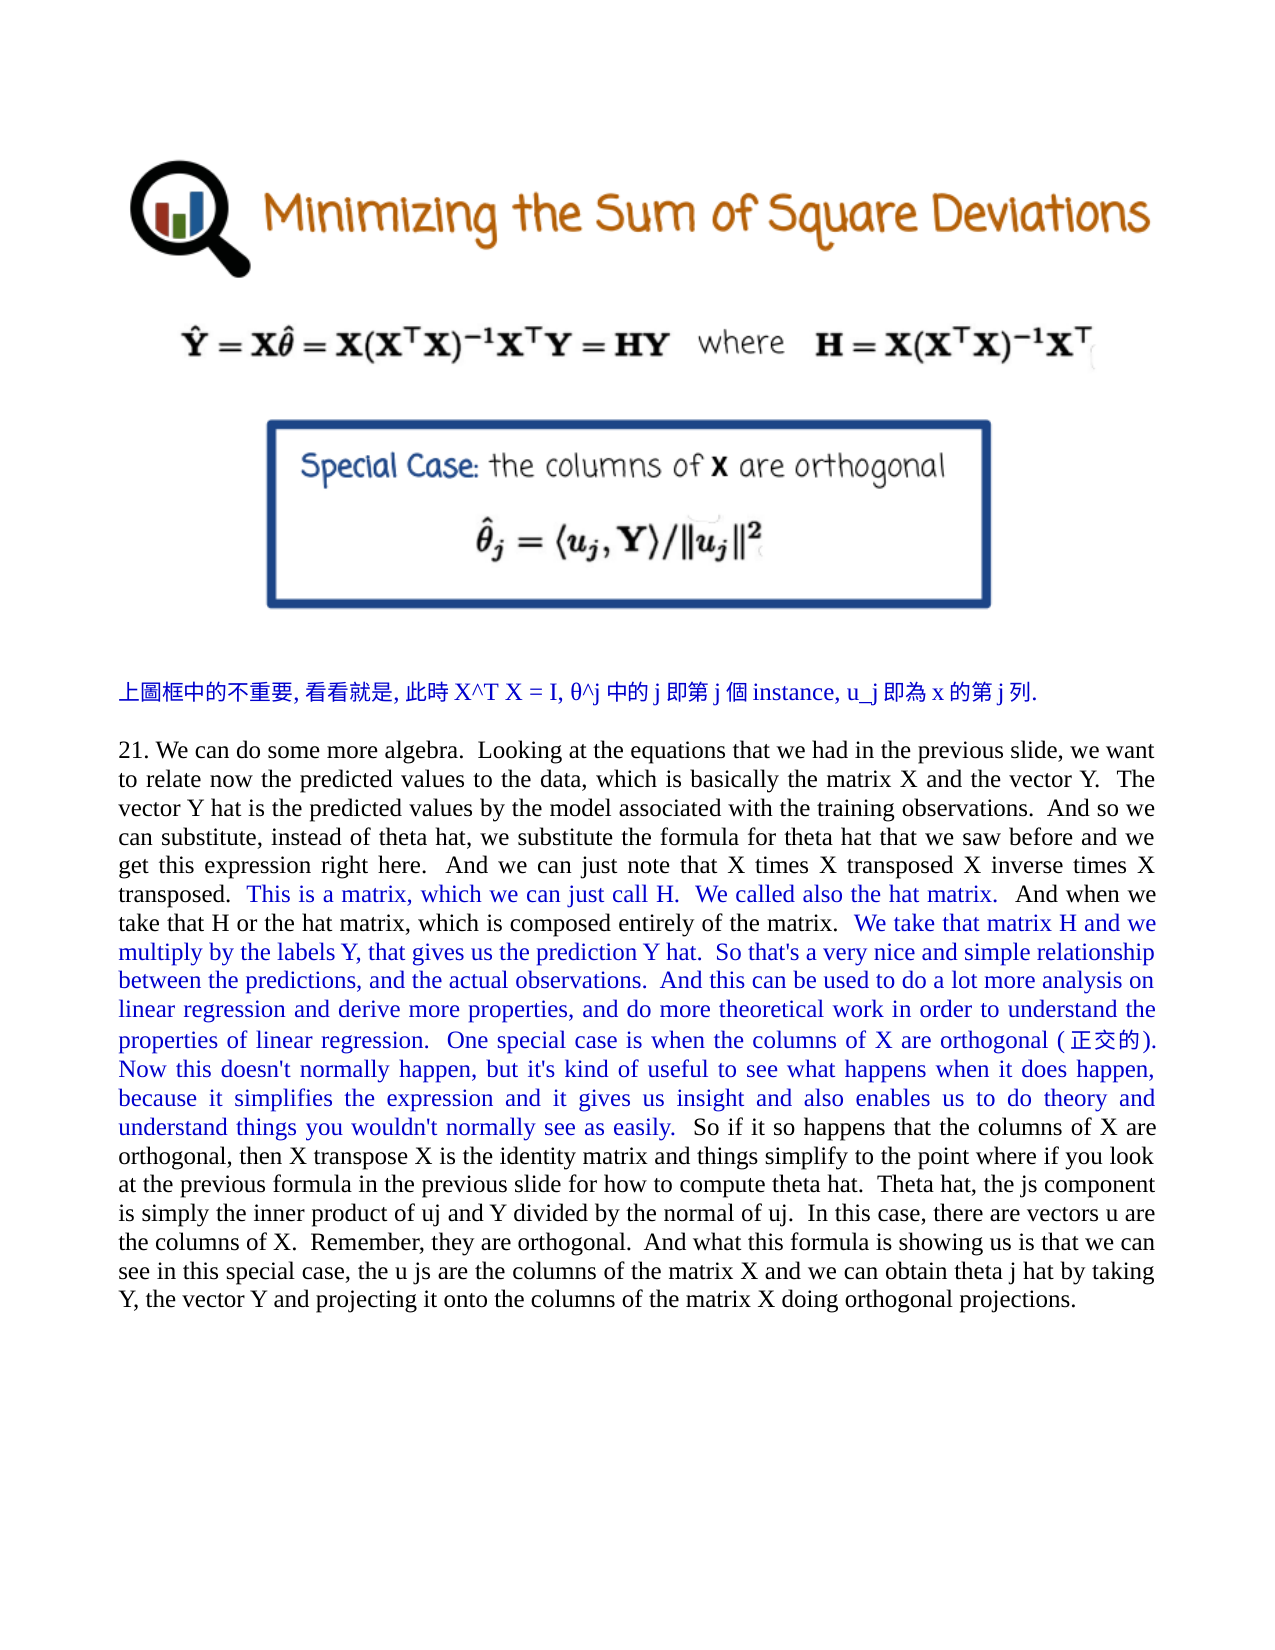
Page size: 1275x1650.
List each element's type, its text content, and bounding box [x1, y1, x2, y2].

text 21. We can do some more algebra. Looking at the equations that we had in the previous slide, we want to relate now the predicted values to the data, which is basically the matrix X and the vector Y. The vector Y hat is the predicted values by the model associated with the training observations. And so we can substitute, instead of theta hat, we substitute the formula for theta hat that we saw before and we get this expression right here. And we can just note that X times X transposed X inverse times X transposed. This is a matrix, which we can just call H. We called also the hat matrix. And when we take that H or the hat matrix, which is composed entirely of the matrix. We take that matrix H and we multiply by the labels Y, that gives us the prediction Y hat. So that's a very nice and simple relationship between the predictions, and the actual observations. And this can be used to do a lot more analysis on linear regression and derive more properties, and do more theoretical work in order to understand the properties of linear regression. One special case is when the columns of X are orthogonal (正交的). Now this doesn't normally happen, but it's kind of useful to see what happens when it does happen, because it simplifies the expression and it gives us insight and also enables us to do theory and understand things you wouldn't normally see as easily. So if it so happens that the columns of X are orthogonal, then X transpose X is the identity matrix and things simplify to the point where if you look at the previous formula in the previous slide for how to compute theta hat. Theta hat, the js component is simply the inner product of uj and Y divided by the normal of uj. In this case, there are vectors u are the columns of X. Remember, they are orthogonal. And what this formula is showing us is that we can see in this special case, the u js are the columns of the matrix X and we can obtain theta j hat by taking Y, the vector Y and projecting it onto the columns of the matrix X doing orthogonal projections. [118, 735, 1157, 1313]
text 上圖框中的不重要, 看看就是, 此時X^T X = I, θ^j中的j即第j個instance, u_j即為x的第j列. [118, 675, 1157, 707]
picture [118, 146, 1157, 647]
